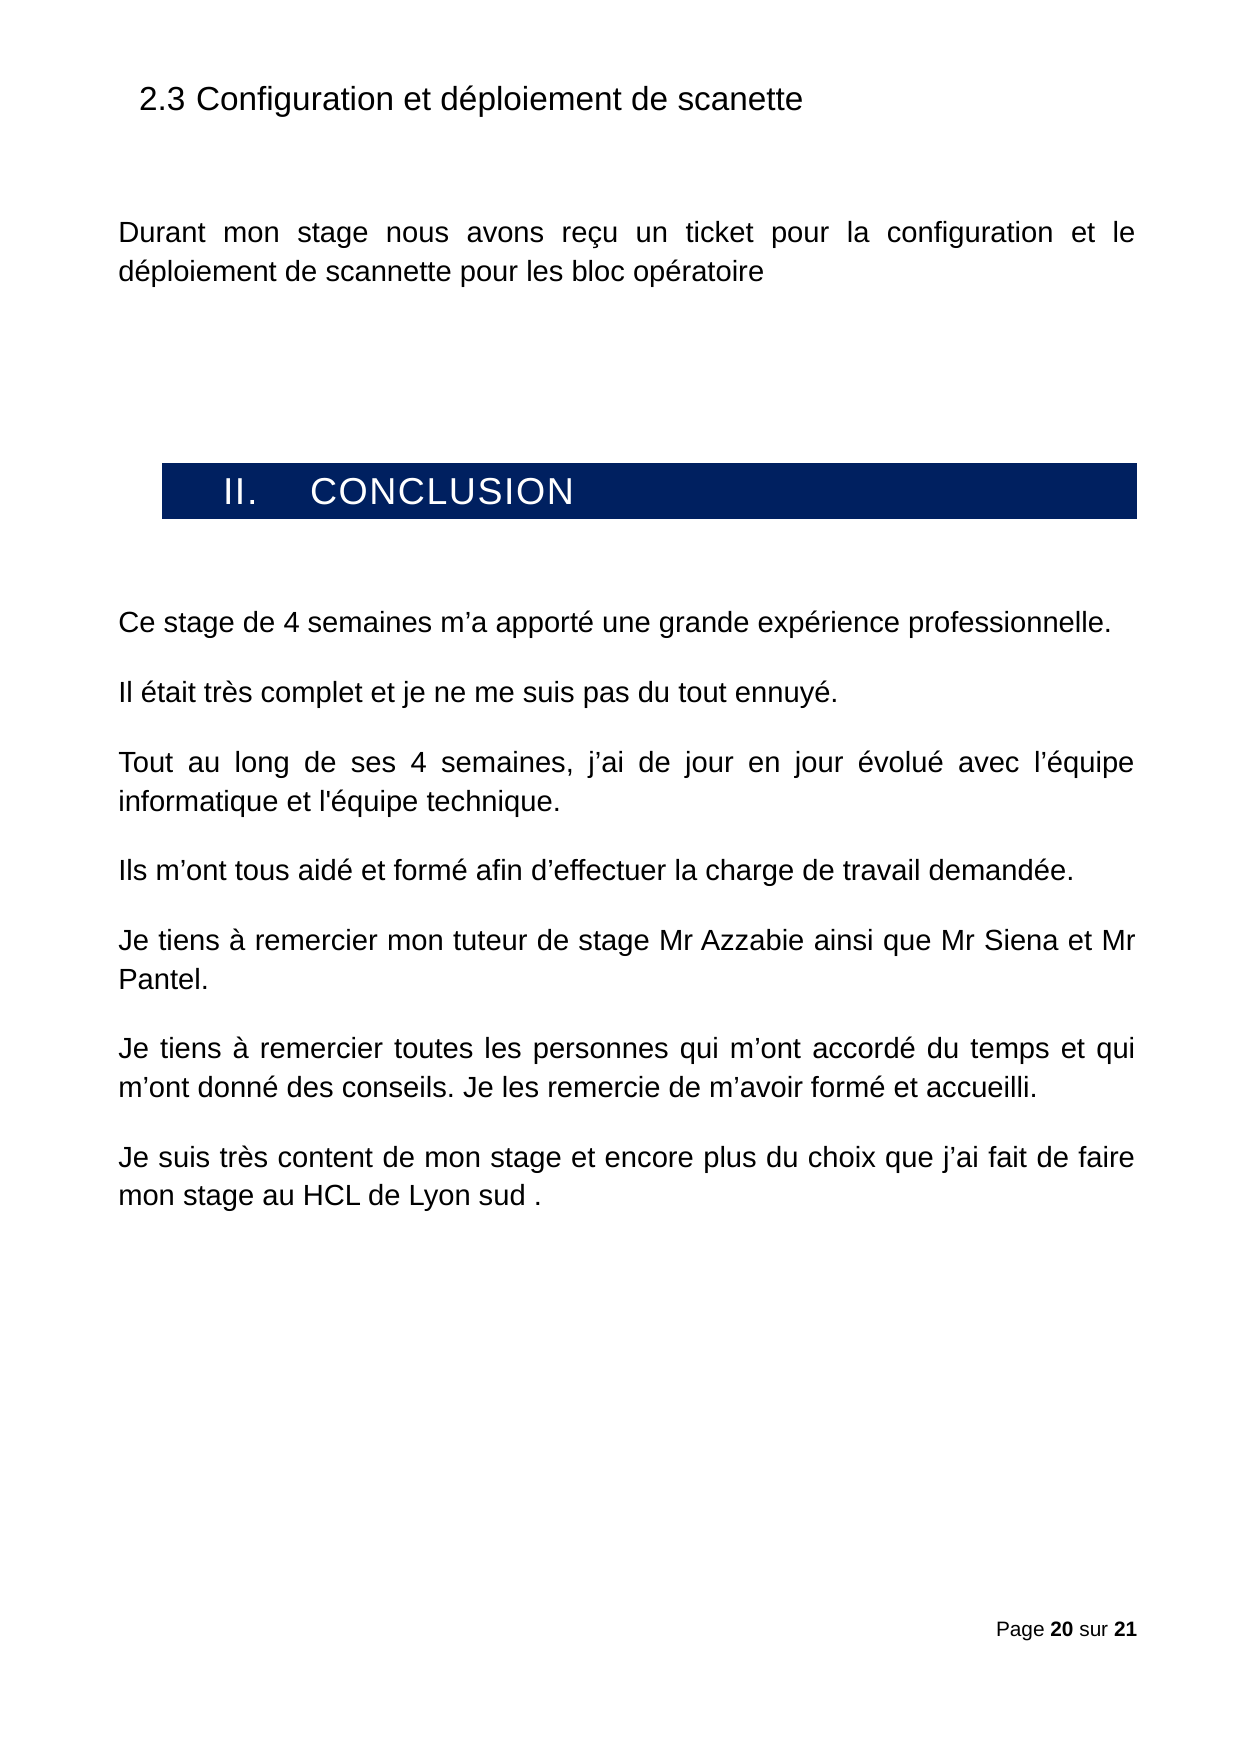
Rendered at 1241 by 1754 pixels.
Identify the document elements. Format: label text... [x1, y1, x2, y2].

text Je tiens à remercier toutes les personnes qui m’ont accordé du temps et qui m’ont donné des conseils. Je les remercie de m’avoir formé et accueilli. [118, 1031, 1137, 1103]
text Ils m’ont tous aidé et formé afin d’effectuer la charge de travail demandée. [118, 853, 1137, 887]
text Il était très complet et je ne me suis pas du tout ennuyé. [118, 675, 1137, 709]
text Durant mon stage nous avons reçu un ticket pour la configuration et le déploiement de scannette pour les bloc opératoire [118, 215, 1137, 287]
text Tout au long de ses 4 semaines, j’ai de jour en jour évolué avec l’équipe informatique et l'équipe technique. [118, 745, 1137, 817]
text Ce stage de 4 semaines m’a apporté une grande expérience professionnelle. [118, 605, 1137, 639]
text 2.3 Configuration et déploiement de scanette [139, 75, 1137, 118]
text Je tiens à remercier mon tuteur de stage Mr Azzabie ainsi que Mr Siena et Mr Pantel. [118, 923, 1137, 995]
text Je suis très content de mon stage et encore plus du choix que j’ai fait de faire mon stage au HCL de Lyon sud . [118, 1140, 1137, 1212]
list Conclusion [169, 469, 1131, 512]
